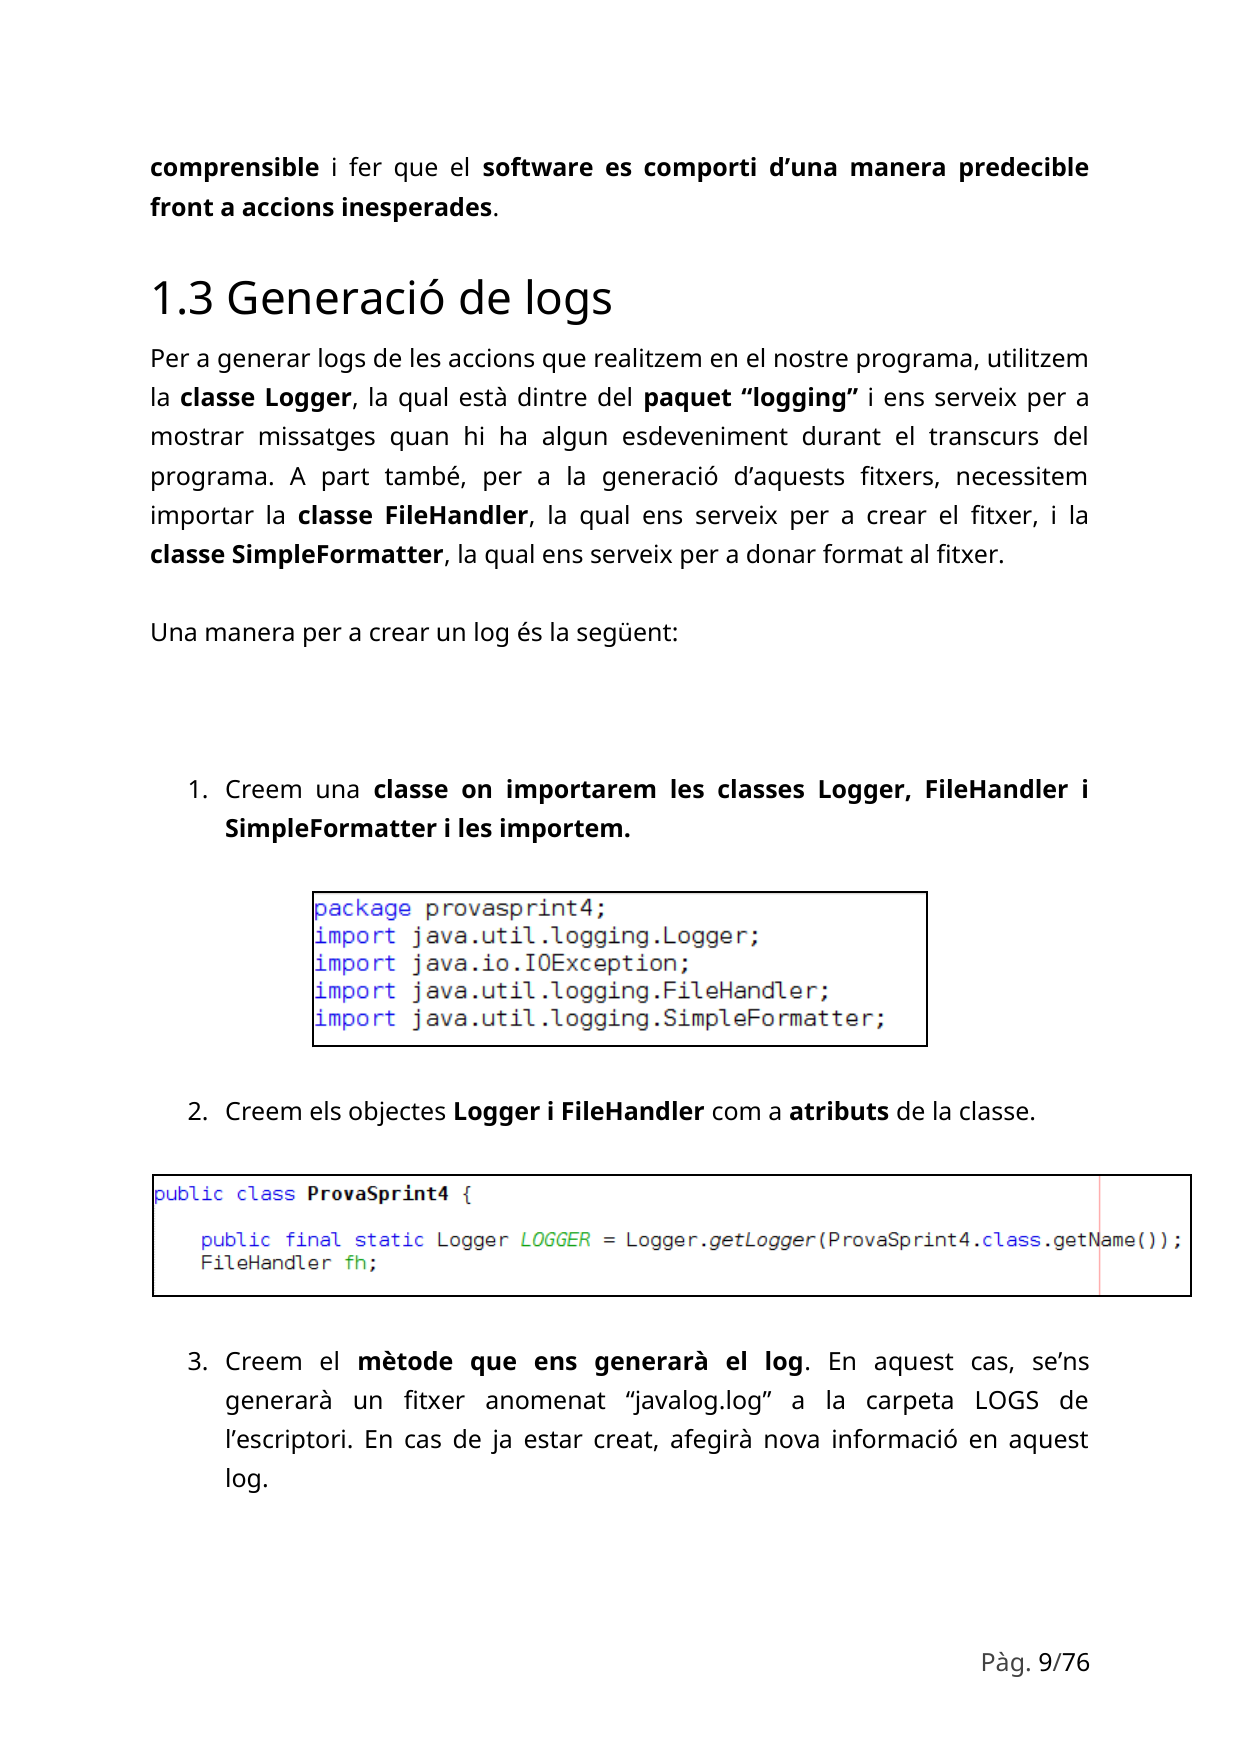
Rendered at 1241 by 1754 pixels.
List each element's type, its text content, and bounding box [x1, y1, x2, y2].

list Creem una classe on importarem les classes Logger, FileHandler i SimpleFormatter i les importem. [187, 772, 1090, 845]
picture [314, 893, 926, 1045]
list Creem els objectes Logger i FileHandler com a atributs de la classe. [187, 1094, 1090, 1128]
text Una manera per a crear un log és la següent: [150, 615, 1090, 649]
subtitle 1.3 Generació de logs [150, 266, 1090, 328]
list Creem el mètode que ens generarà el log. En aquest cas, se’ns generarà un fitxer anomenat “javalog.log” a la carpeta LOGS de l’escriptori. En cas de ja estar creat, afegirà nova informació en aquest log. [187, 1343, 1090, 1495]
picture [154, 1176, 1190, 1295]
text Per a generar logs de les accions que realitzem en el nostre programa, utilitzem la classe Logger, la qual està dintre del paquet “logging” i ens serveix per a mostrar missatges quan hi ha algun esdeveniment durant el transcurs del programa. A part també, per a la generació d’aquests fitxers, necessitem importar la classe FileHandler, la qual ens serveix per a crear el fitxer, i la classe SimpleFormatter, la qual ens serveix per a donar format al fitxer. [150, 341, 1090, 571]
text comprensible i fer que el software es comporti d’una manera predecible front a accions inesperades. [150, 150, 1090, 223]
